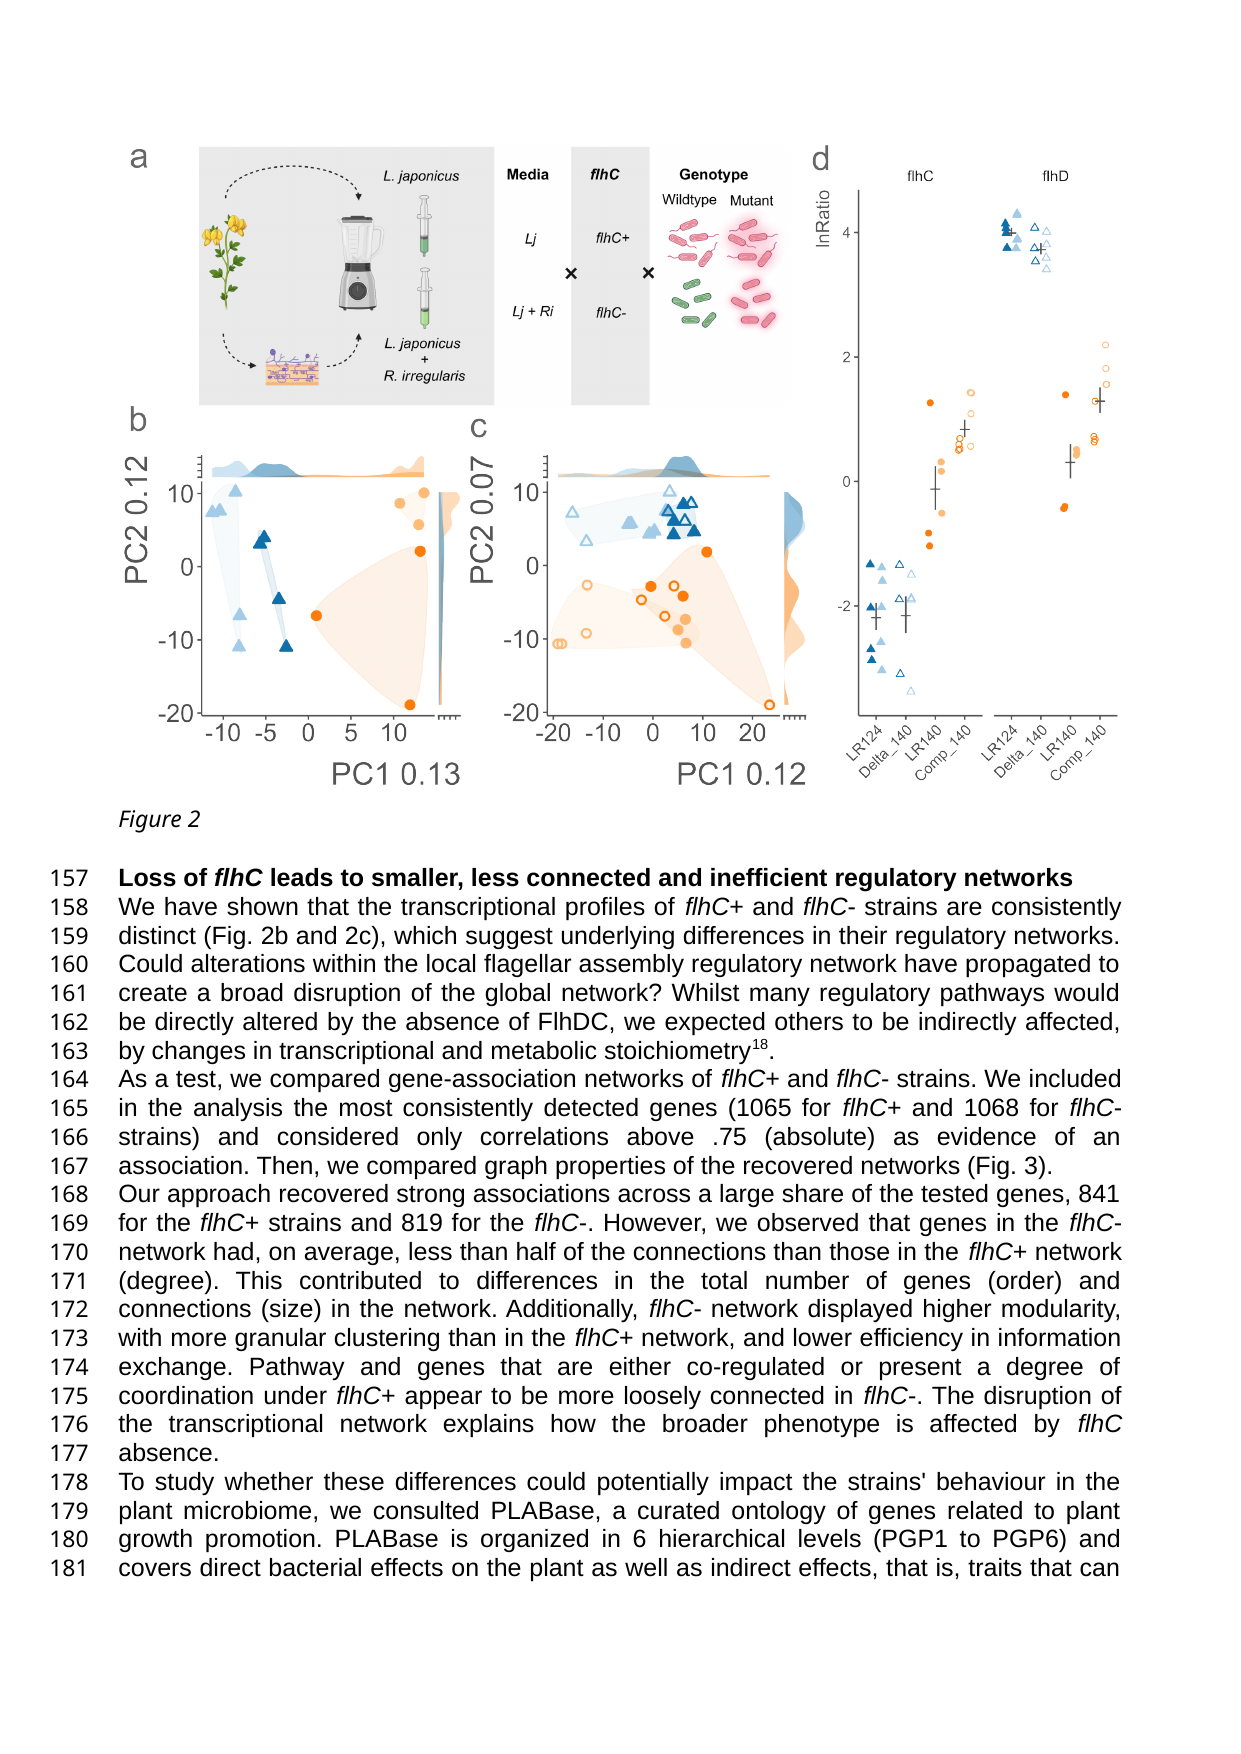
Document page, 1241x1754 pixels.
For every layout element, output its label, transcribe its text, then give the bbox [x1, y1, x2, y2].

picture [118, 130, 1123, 791]
text As a test, we compared gene-association networks of flhC+ and flhC- strains. We included in the analysis the most consistently detected genes (1065 for flhC+ and 1068 for flhC- strains) and considered only correlations above .75 (absolute) as evidence of an association. Then, we compared graph properties of the recovered networks (Fig. 3). [118, 1064, 1122, 1179]
text Figure 2 [118, 791, 1122, 834]
text To study whether these differences could potentially impact the strains' behaviour in the plant microbiome, we consulted PLABase, a curated ontology of genes related to plant growth promotion. PLABase is organized in 6 hierarchical levels (PGP1 to PGP6) and covers direct bacterial effects on the plant as well as indirect effects, that is, traits that can [118, 1467, 1122, 1582]
text Our approach recovered strong associations across a large share of the tested genes, 841 for the flhC+ strains and 819 for the flhC-. However, we observed that genes in the flhC- network had, on average, less than half of the connections than those in the flhC+ network (degree). This contributed to differences in the total number of genes (order) and connections (size) in the network. Additionally, flhC- network displayed higher modularity, with more granular clustering than in the flhC+ network, and lower efficiency in information exchange. Pathway and genes that are either co-regulated or present a degree of coordination under flhC+ appear to be more loosely connected in flhC-. The disruption of the transcriptional network explains how the broader phenotype is affected by flhC absence. [118, 1179, 1122, 1467]
text We have shown that the transcriptional profiles of flhC+ and flhC- strains are consistently distinct (Fig. 2b and 2c), which suggest underlying differences in their regulatory networks. Could alterations within the local flagellar assembly regulatory network have propagated to create a broad disruption of the global network? Whilst many regulatory pathways would be directly altered by the absence of FlhDC, we expected others to be indirectly affected, by changes in transcriptional and metabolic stoichiometry18. [118, 892, 1122, 1064]
text Loss of flhC leads to smaller, less connected and inefficient regulatory networks [118, 863, 1122, 892]
